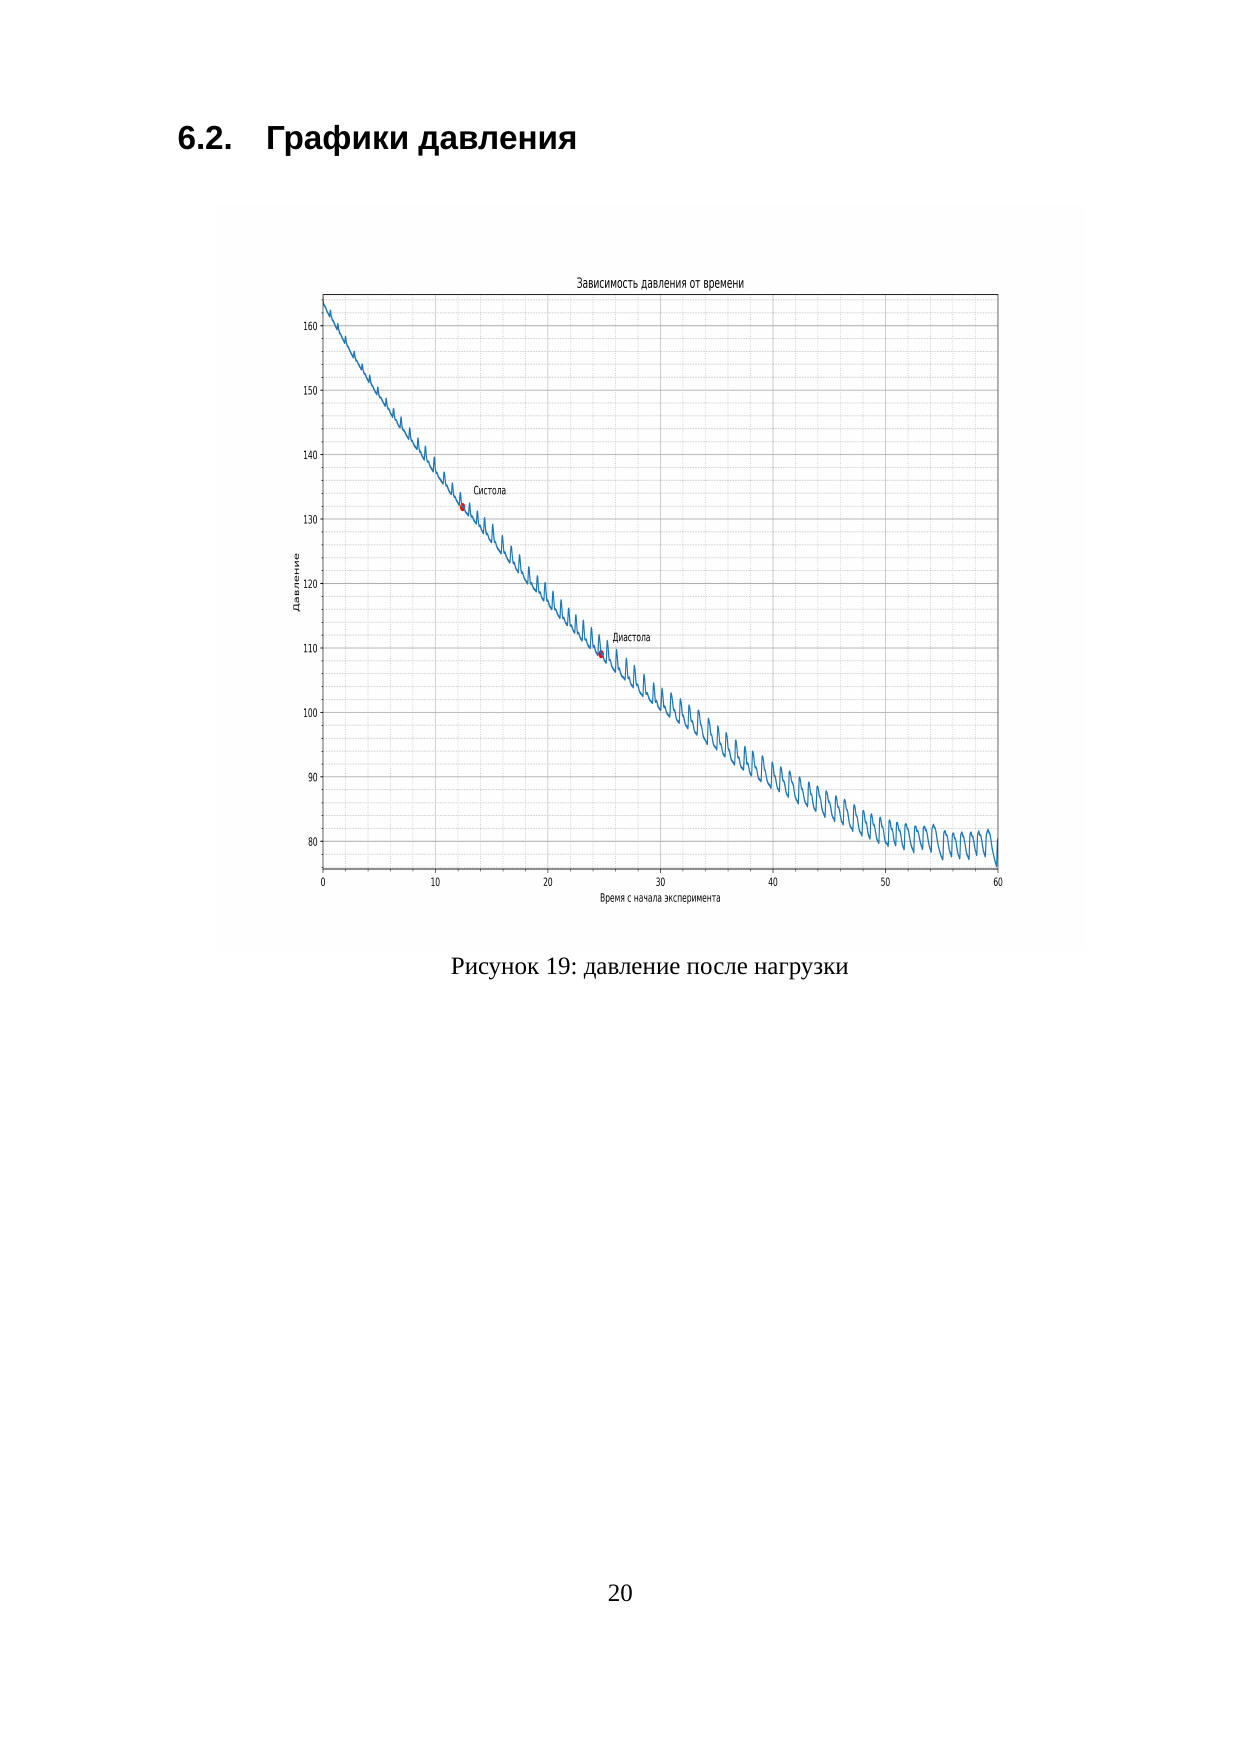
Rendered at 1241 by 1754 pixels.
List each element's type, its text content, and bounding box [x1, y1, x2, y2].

text Рисунок 19: давление после нагрузки [118, 951, 1122, 980]
picture [214, 205, 1085, 951]
subtitle Графики давления [118, 118, 1122, 157]
